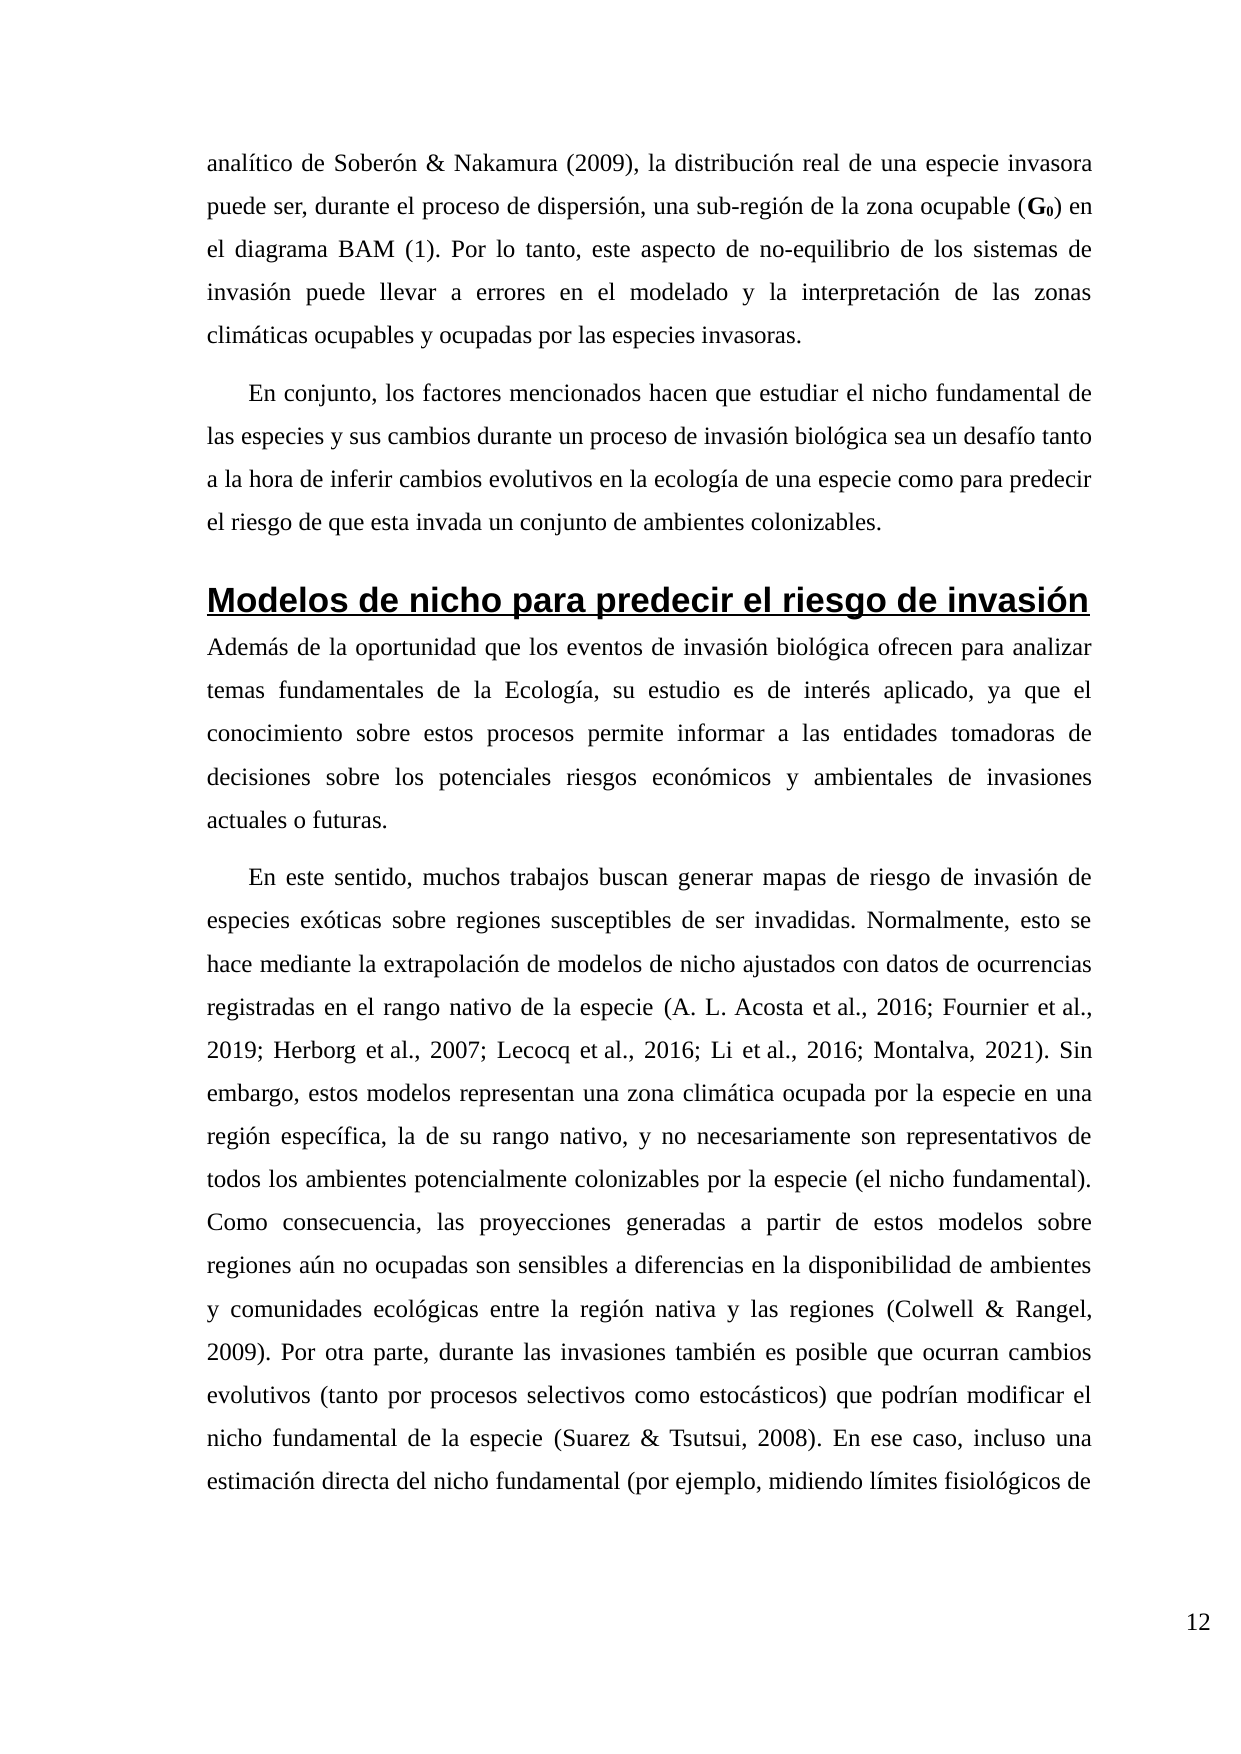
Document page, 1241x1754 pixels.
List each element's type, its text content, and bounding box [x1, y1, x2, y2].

subtitle Modelos de nicho para predecir el riesgo de invasión [207, 579, 1093, 620]
text En este sentido, muchos trabajos buscan generar mapas de riesgo de invasión de especies exóticas sobre regiones susceptibles de ser invadidas. Normalmente, esto se hace mediante la extrapolación de modelos de nicho ajustados con datos de ocurrencias registradas en el rango nativo de la especie (A. L. Acosta et al., 2016; Fournier et al., 2019; Herborg et al., 2007; Lecocq et al., 2016; Li et al., 2016; Montalva, 2021). Sin embargo, estos modelos representan una zona climática ocupada por la especie en una región específica, la de su rango nativo, y no necesariamente son representativos de todos los ambientes potencialmente colonizables por la especie (el nicho fundamental). Como consecuencia, las proyecciones generadas a partir de estos modelos sobre regiones aún no ocupadas son sensibles a diferencias en la disponibilidad de ambientes y comunidades ecológicas entre la región nativa y las regiones (Colwell & Rangel, 2009). Por otra parte, durante las invasiones también es posible que ocurran cambios evolutivos (tanto por procesos selectivos como estocásticos) que podrían modificar el nicho fundamental de la especie (Suarez & Tsutsui, 2008). En ese caso, incluso una estimación directa del nicho fundamental (por ejemplo, midiendo límites fisiológicos de [207, 862, 1093, 1495]
text Además de la oportunidad que los eventos de invasión biológica ofrecen para analizar temas fundamentales de la Ecología, su estudio es de interés aplicado, ya que el conocimiento sobre estos procesos permite informar a las entidades tomadoras de decisiones sobre los potenciales riesgos económicos y ambientales de invasiones actuales o futuras. [207, 632, 1093, 833]
text Además de estos tres condicionantes del nicho realizado, en las poblaciones invasoras existe un cuarto limitante que no está presente en el marco analítico de Soberón & Nakamura (2009) y Peterson (2011): el tiempo. Como las poblaciones en expansión no están necesariamente en equilibrio dispersivo, las cotas del nicho realizado pueden estar en parte determinadas por el frente de invasión de la especie. Es decir, la no-ocupación de una zona del espacio ambiental n-dimensional podría estar dada, en parte, por el hecho de que la población aún no tuvo tiempo de colonizar por dispersión la región equivalente en el biotopo (Guisan et al., 2014). En el marco analítico de Soberón & Nakamura (2009), la distribución real de una especie invasora puede ser, durante el proceso de dispersión, una sub-región de la zona ocupable (G0) en el diagrama BAM (Figura 1). Por lo tanto, este aspecto de no-equilibrio de los sistemas de invasión puede llevar a errores en el modelado y la interpretación de las zonas climáticas ocupables y ocupadas por las especies invasoras. [207, 148, 1093, 349]
text En conjunto, los factores mencionados hacen que estudiar el nicho fundamental de las especies y sus cambios durante un proceso de invasión biológica sea un desafío tanto a la hora de inferir cambios evolutivos en la ecología de una especie como para predecir el riesgo de que esta invada un conjunto de ambientes colonizables. [207, 378, 1093, 536]
